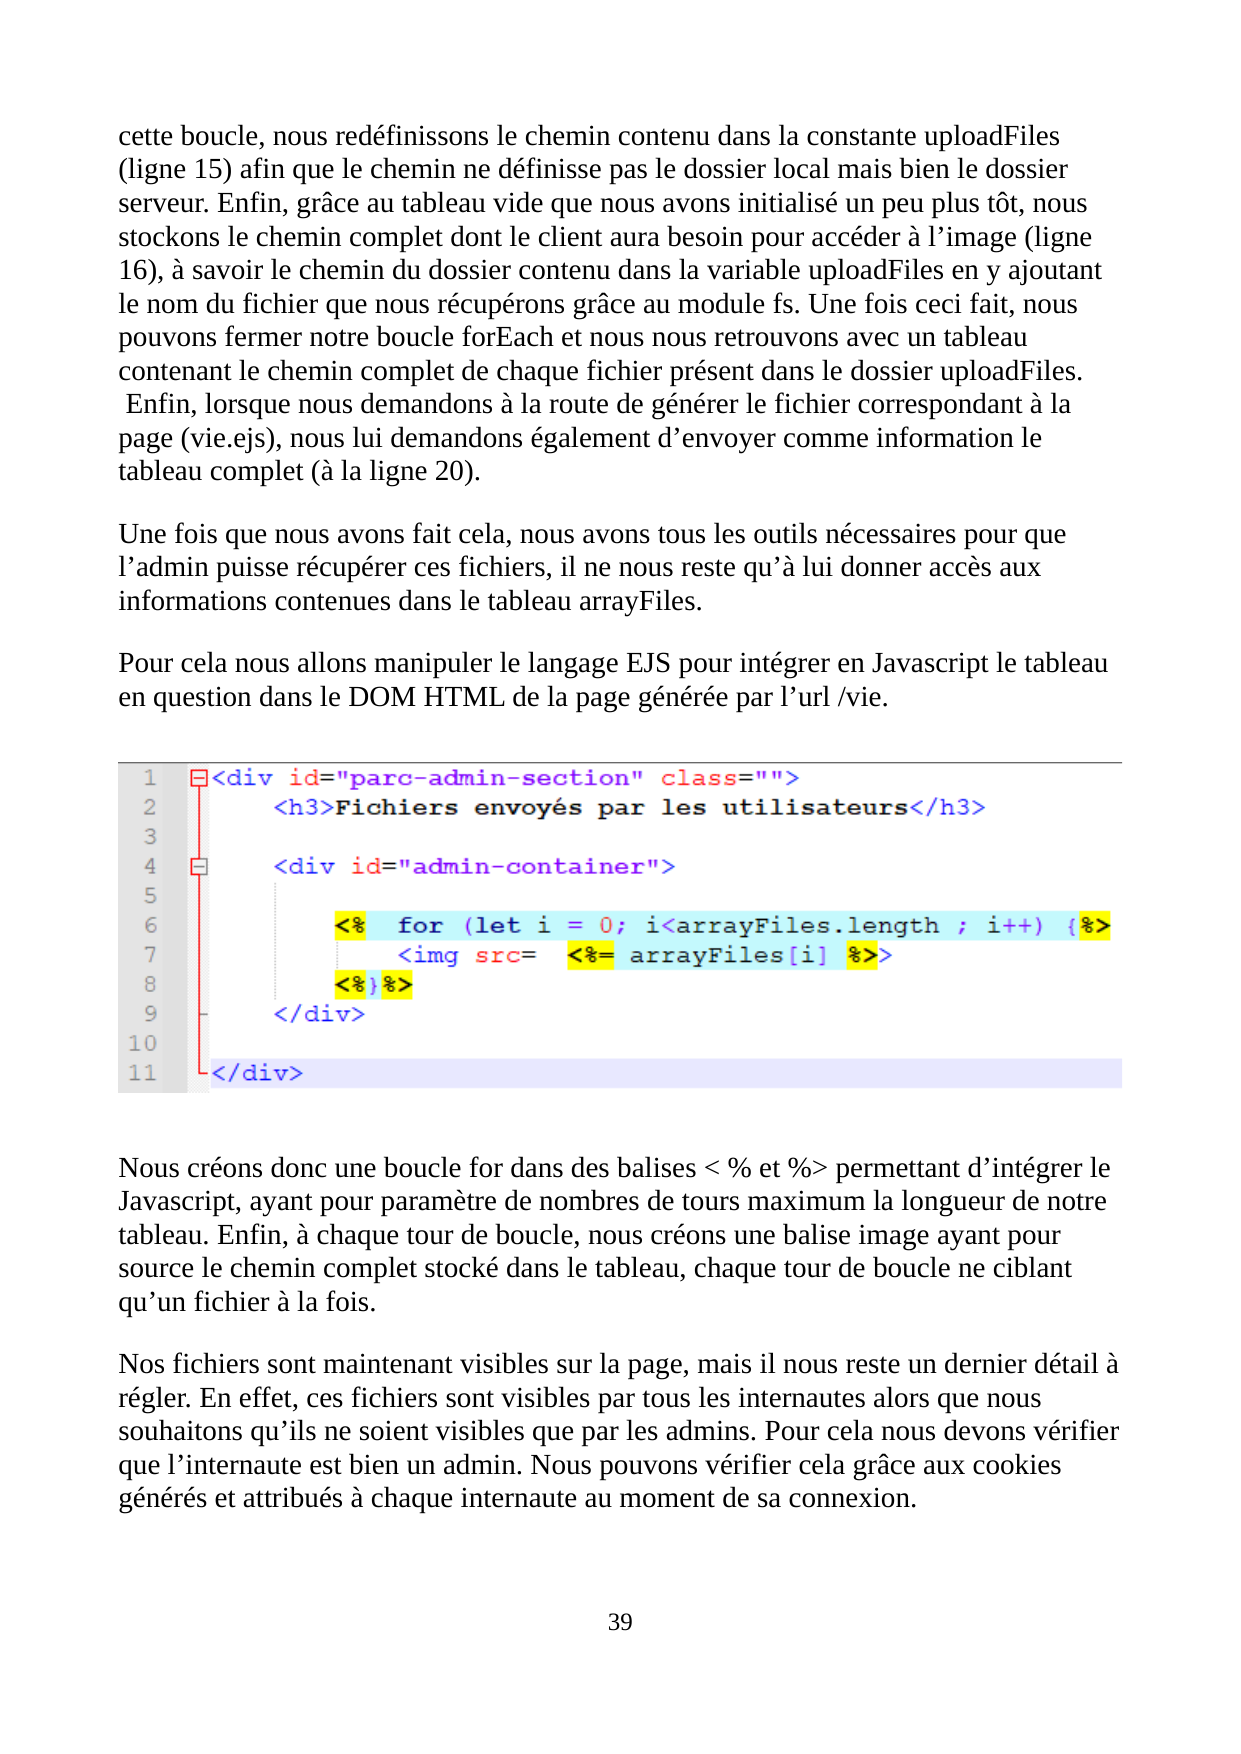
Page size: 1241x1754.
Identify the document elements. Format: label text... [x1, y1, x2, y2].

text Nous créons donc une boucle for dans des balises < % et %> permettant d’intégrer le Javascript, ayant pour paramètre de nombres de tours maximum la longueur de notre tableau. Enfin, à chaque tour de boucle, nous créons une balise image ayant pour source le chemin complet stocké dans le tableau, chaque tour de boucle ne ciblant qu’un fichier à la fois. [118, 1150, 1122, 1318]
picture [118, 762, 1123, 1093]
text Une fois que nous avons fait cela, nous avons tous les outils nécessaires pour que l’admin puisse récupérer ces fichiers, il ne nous reste qu’à lui donner accès aux informations contenues dans le tableau arrayFiles. [118, 516, 1122, 616]
text Pour cela nous allons manipuler le langage EJS pour intégrer en Javascript le tableau en question dans le DOM HTML de la page générée par l’url /vie. [118, 645, 1122, 712]
text cette boucle, nous redéfinissons le chemin contenu dans la constante uploadFiles (ligne 15) afin que le chemin ne définisse pas le dossier local mais bien le dossier serveur. Enfin, grâce au tableau vide que nous avons initialisé un peu plus tôt, nous stockons le chemin complet dont le client aura besoin pour accéder à l’image (ligne 16), à savoir le chemin du dossier contenu dans la variable uploadFiles en y ajoutant le nom du fichier que nous récupérons grâce au module fs. Une fois ceci fait, nous pouvons fermer notre boucle forEach et nous nous retrouvons avec un tableau contenant le chemin complet de chaque fichier présent dans le dossier uploadFiles. [118, 118, 1122, 386]
text Enfin, lorsque nous demandons à la route de générer le fichier correspondant à la page (vie.ejs), nous lui demandons également d’envoyer comme information le tableau complet (à la ligne 20). [118, 386, 1122, 487]
text Nos fichiers sont maintenant visibles sur la page, mais il nous reste un dernier détail à régler. En effet, ces fichiers sont visibles par tous les internautes alors que nous souhaitons qu’ils ne soient visibles que par les admins. Pour cela nous devons vérifier que l’internaute est bien un admin. Nous pouvons vérifier cela grâce aux cookies générés et attribués à chaque internaute au moment de sa connexion. [118, 1346, 1122, 1514]
